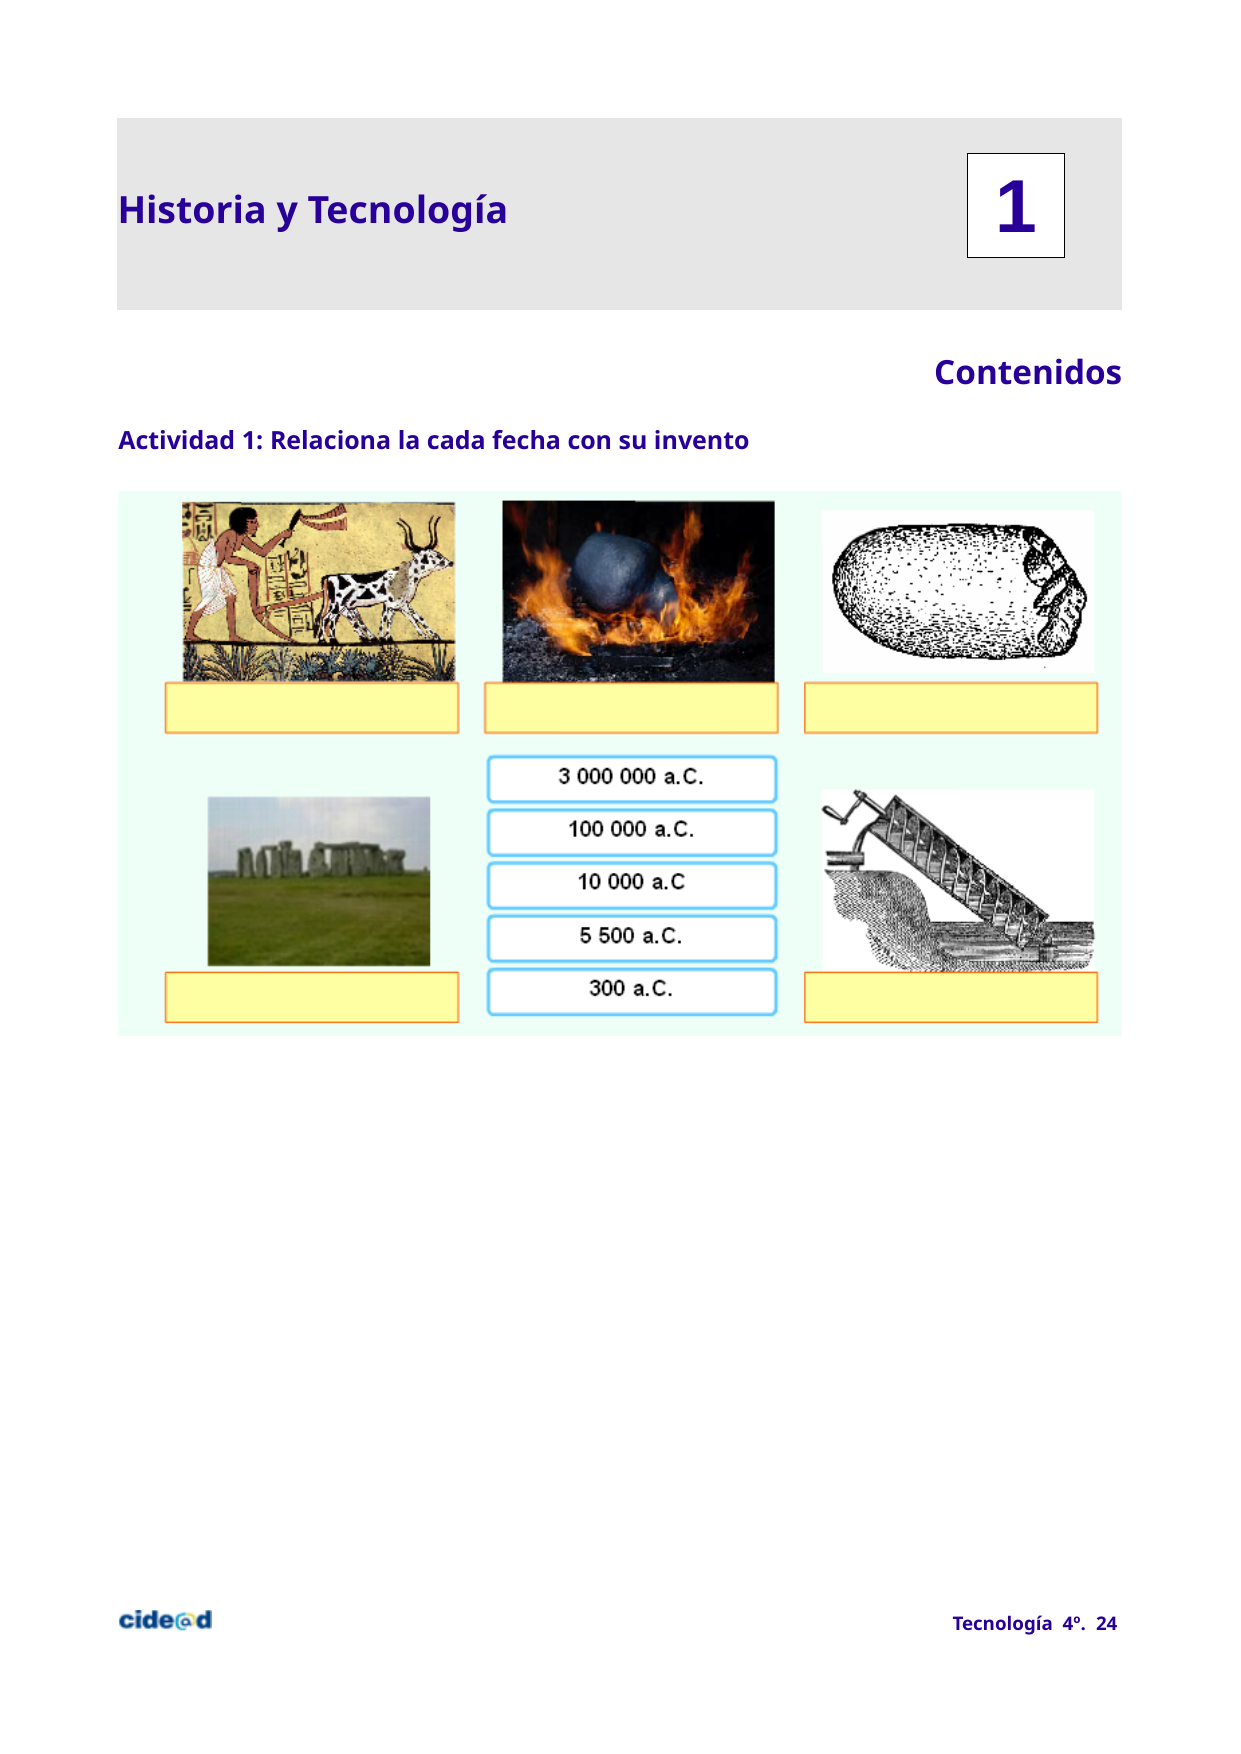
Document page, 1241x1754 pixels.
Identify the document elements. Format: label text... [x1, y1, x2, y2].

table_header Historia y Tecnología [117, 118, 1122, 310]
text Contenidos [118, 349, 1122, 394]
picture [118, 1610, 212, 1632]
text Actividad 1: Relaciona la cada fecha con su invento [118, 423, 1122, 457]
